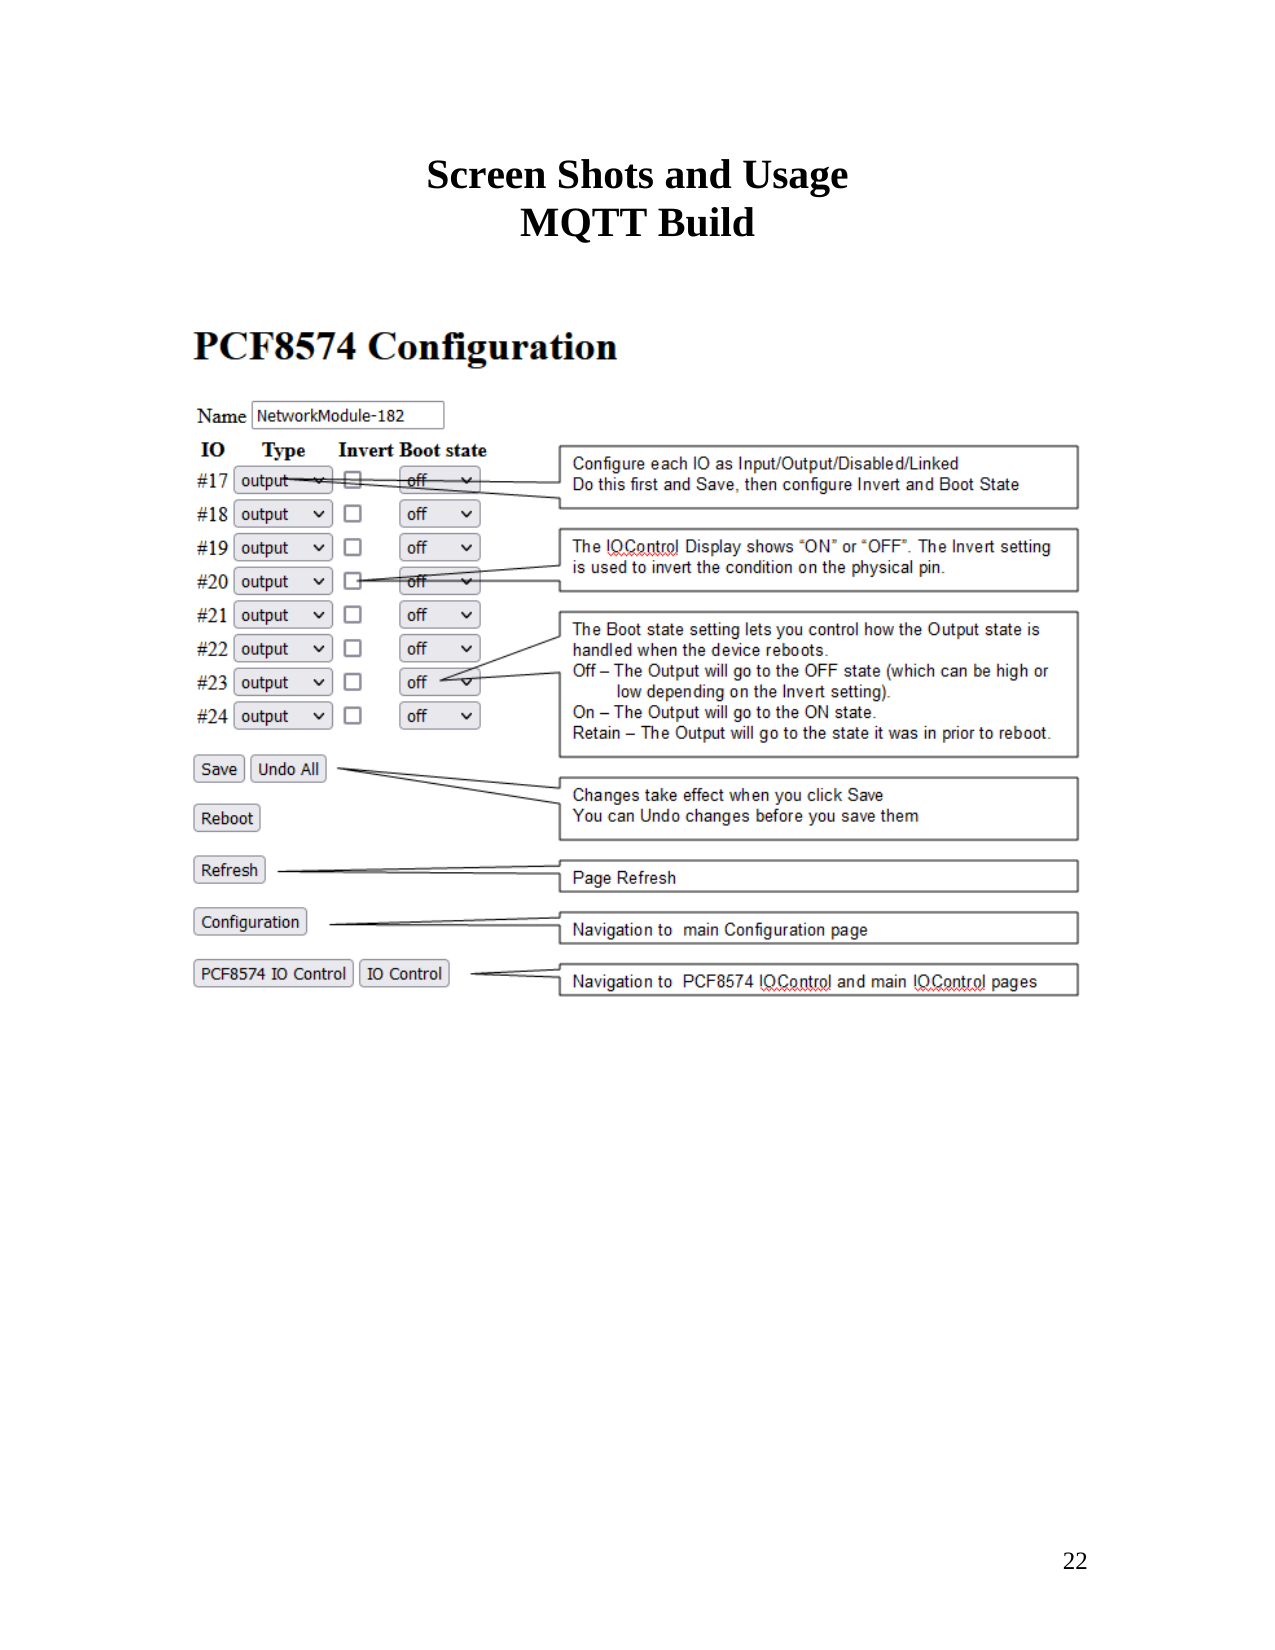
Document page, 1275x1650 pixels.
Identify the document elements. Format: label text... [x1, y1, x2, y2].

text MQTT Build [187, 198, 1087, 246]
picture [187, 322, 1087, 1007]
text Screen Shots and Usage [187, 150, 1087, 198]
